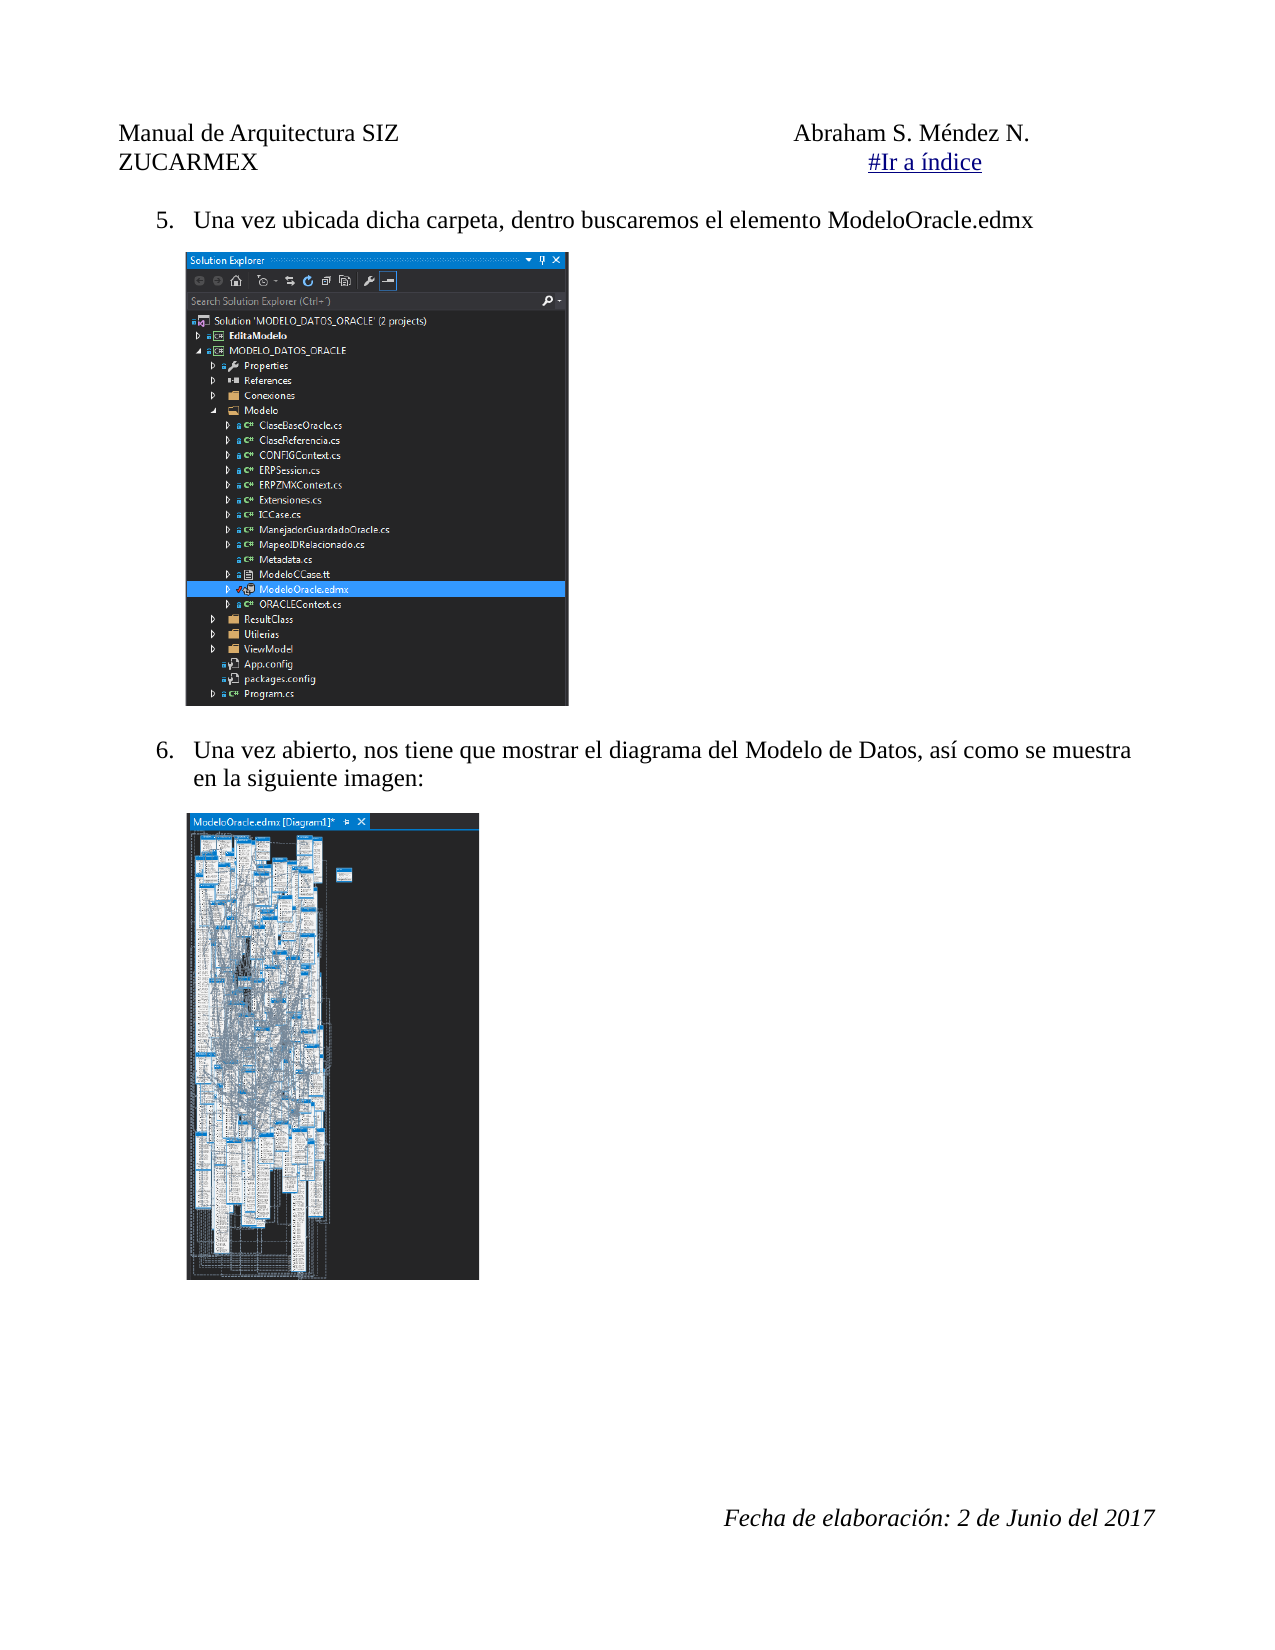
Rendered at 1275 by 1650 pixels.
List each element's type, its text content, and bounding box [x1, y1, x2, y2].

list Una vez abierto, nos tiene que mostrar el diagrama del Modelo de Datos, así como se muestra en la siguiente imagen: [156, 735, 1157, 792]
picture [186, 813, 480, 1280]
list Una vez ubicada dicha carpeta, dentro buscaremos el elemento ModeloOracle.edmx [156, 205, 1157, 234]
picture [185, 252, 569, 706]
